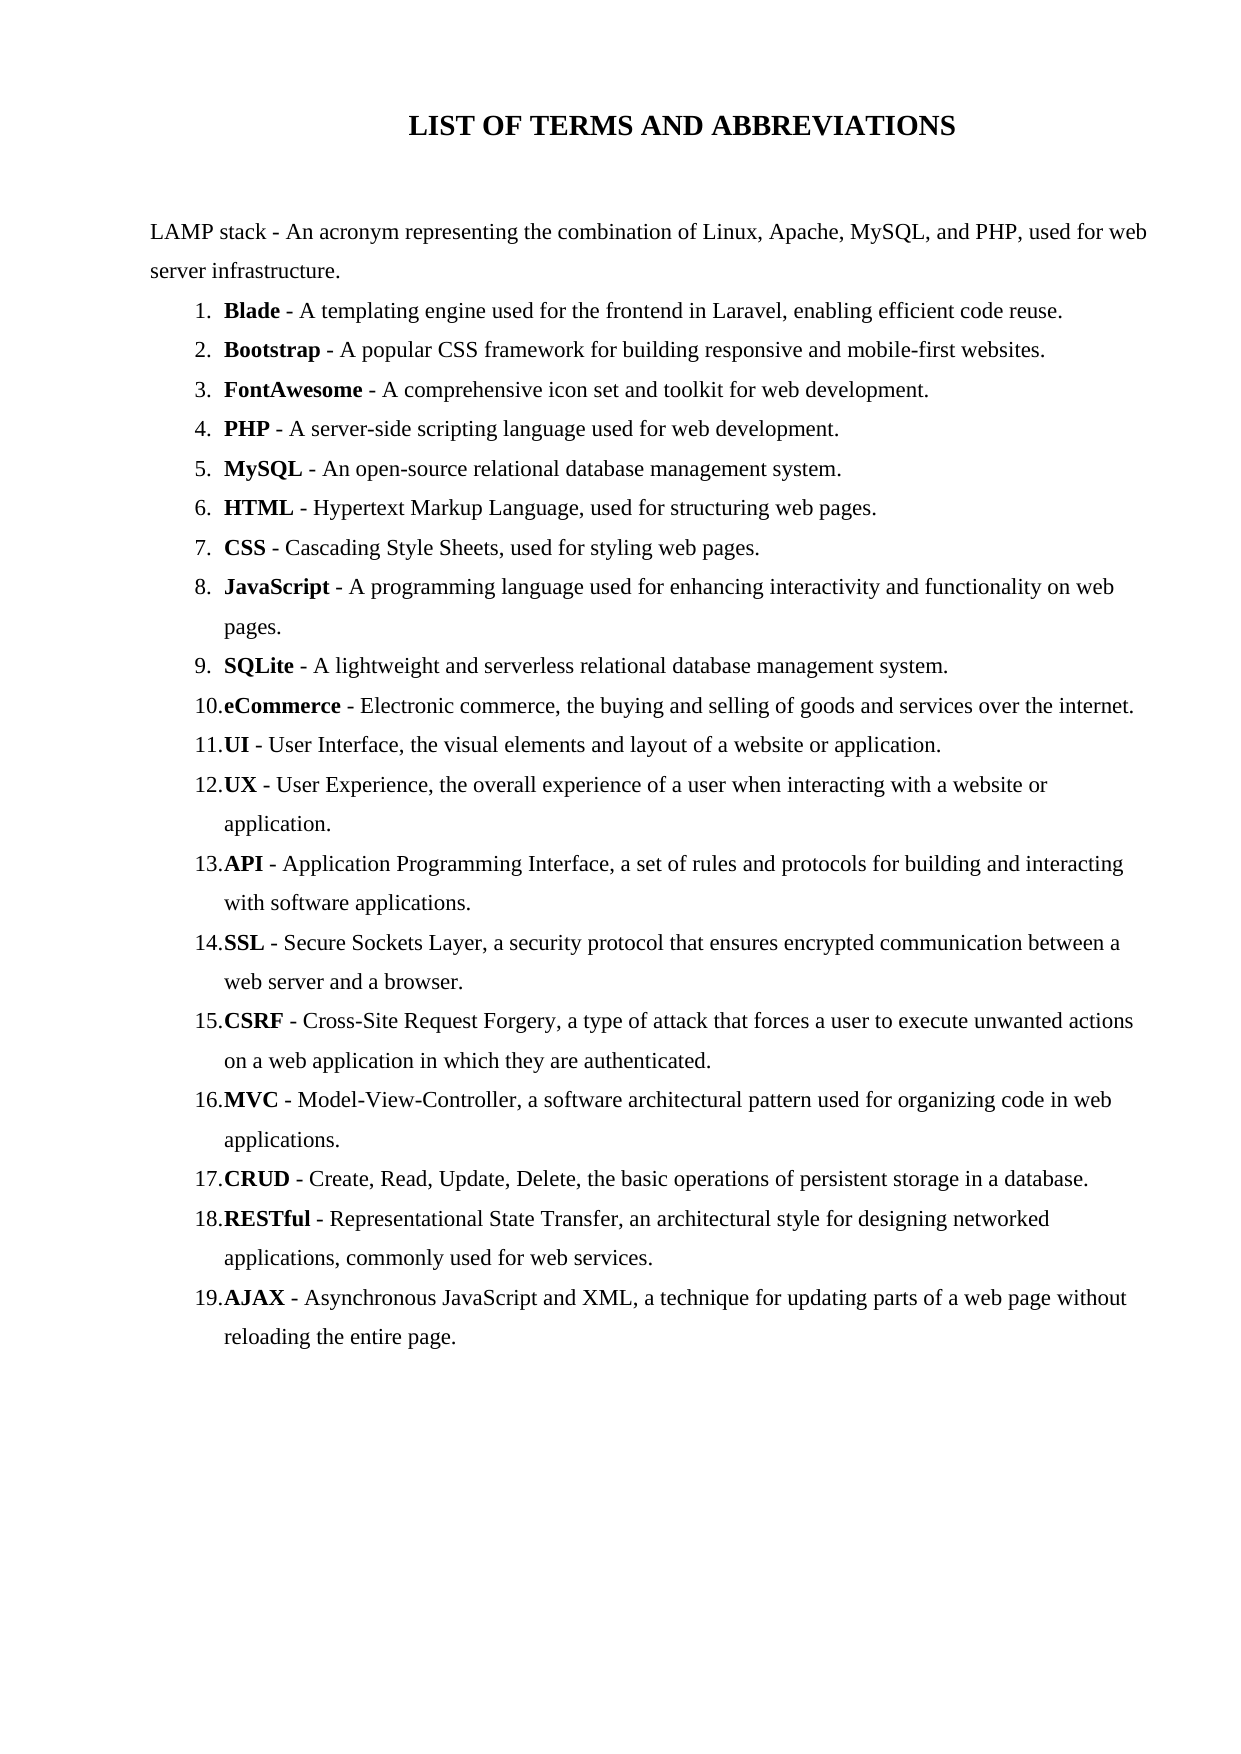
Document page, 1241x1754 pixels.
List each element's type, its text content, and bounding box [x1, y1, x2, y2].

list CSRF - Cross-Site Request Forgery, a type of attack that forces a user to execute unwanted actions on a web application in which they are authenticated. [194, 1007, 1152, 1073]
list MySQL - An open-source relational database management system. [194, 455, 1152, 481]
list RESTful - Representational State Transfer, an architectural style for designing networked applications, commonly used for web services. [194, 1205, 1152, 1271]
list JavaScript - A programming language used for enhancing interactivity and functionality on web pages. [194, 573, 1152, 639]
list UX - User Experience, the overall experience of a user when interacting with a website or application. [194, 771, 1152, 836]
text LIST OF TERMS AND ABBREVIATIONS [408, 108, 1152, 142]
list AJAX - Asynchronous JavaScript and XML, a technique for updating parts of a web page without reloading the entire page. [194, 1284, 1152, 1350]
list SSL - Secure Sockets Layer, a security protocol that ensures encrypted communication between a web server and a browser. [194, 928, 1152, 994]
list SQLite - A lightweight and serverless relational database management system. [194, 652, 1152, 678]
list CRUD - Create, Read, Update, Delete, the basic operations of persistent storage in a database. [194, 1165, 1152, 1192]
list PHP - A server-side scripting language used for web development. [194, 415, 1152, 442]
list API - Application Programming Interface, a set of rules and protocols for building and interacting with software applications. [194, 849, 1152, 915]
list FontAwesome - A comprehensive icon set and toolkit for web development. [194, 376, 1152, 402]
list eCommerce - Electronic commerce, the buying and selling of goods and services over the internet. [194, 692, 1152, 718]
list CSS - Cascading Style Sheets, used for styling web pages. [194, 534, 1152, 560]
text LAMP stack - An acronym representing the combination of Linux, Apache, MySQL, and PHP, used for web server infrastructure. [150, 218, 1152, 284]
list Bootstrap - A popular CSS framework for building responsive and mobile-first websites. [194, 336, 1152, 363]
list Blade - A templating engine used for the frontend in Laravel, enabling efficient code reuse. [194, 297, 1152, 323]
list HTML - Hypertext Markup Language, used for structuring web pages. [194, 494, 1152, 521]
list MVC - Model-View-Controller, a software architectural pattern used for organizing code in web applications. [194, 1086, 1152, 1152]
list UI - User Interface, the visual elements and layout of a website or application. [194, 731, 1152, 757]
